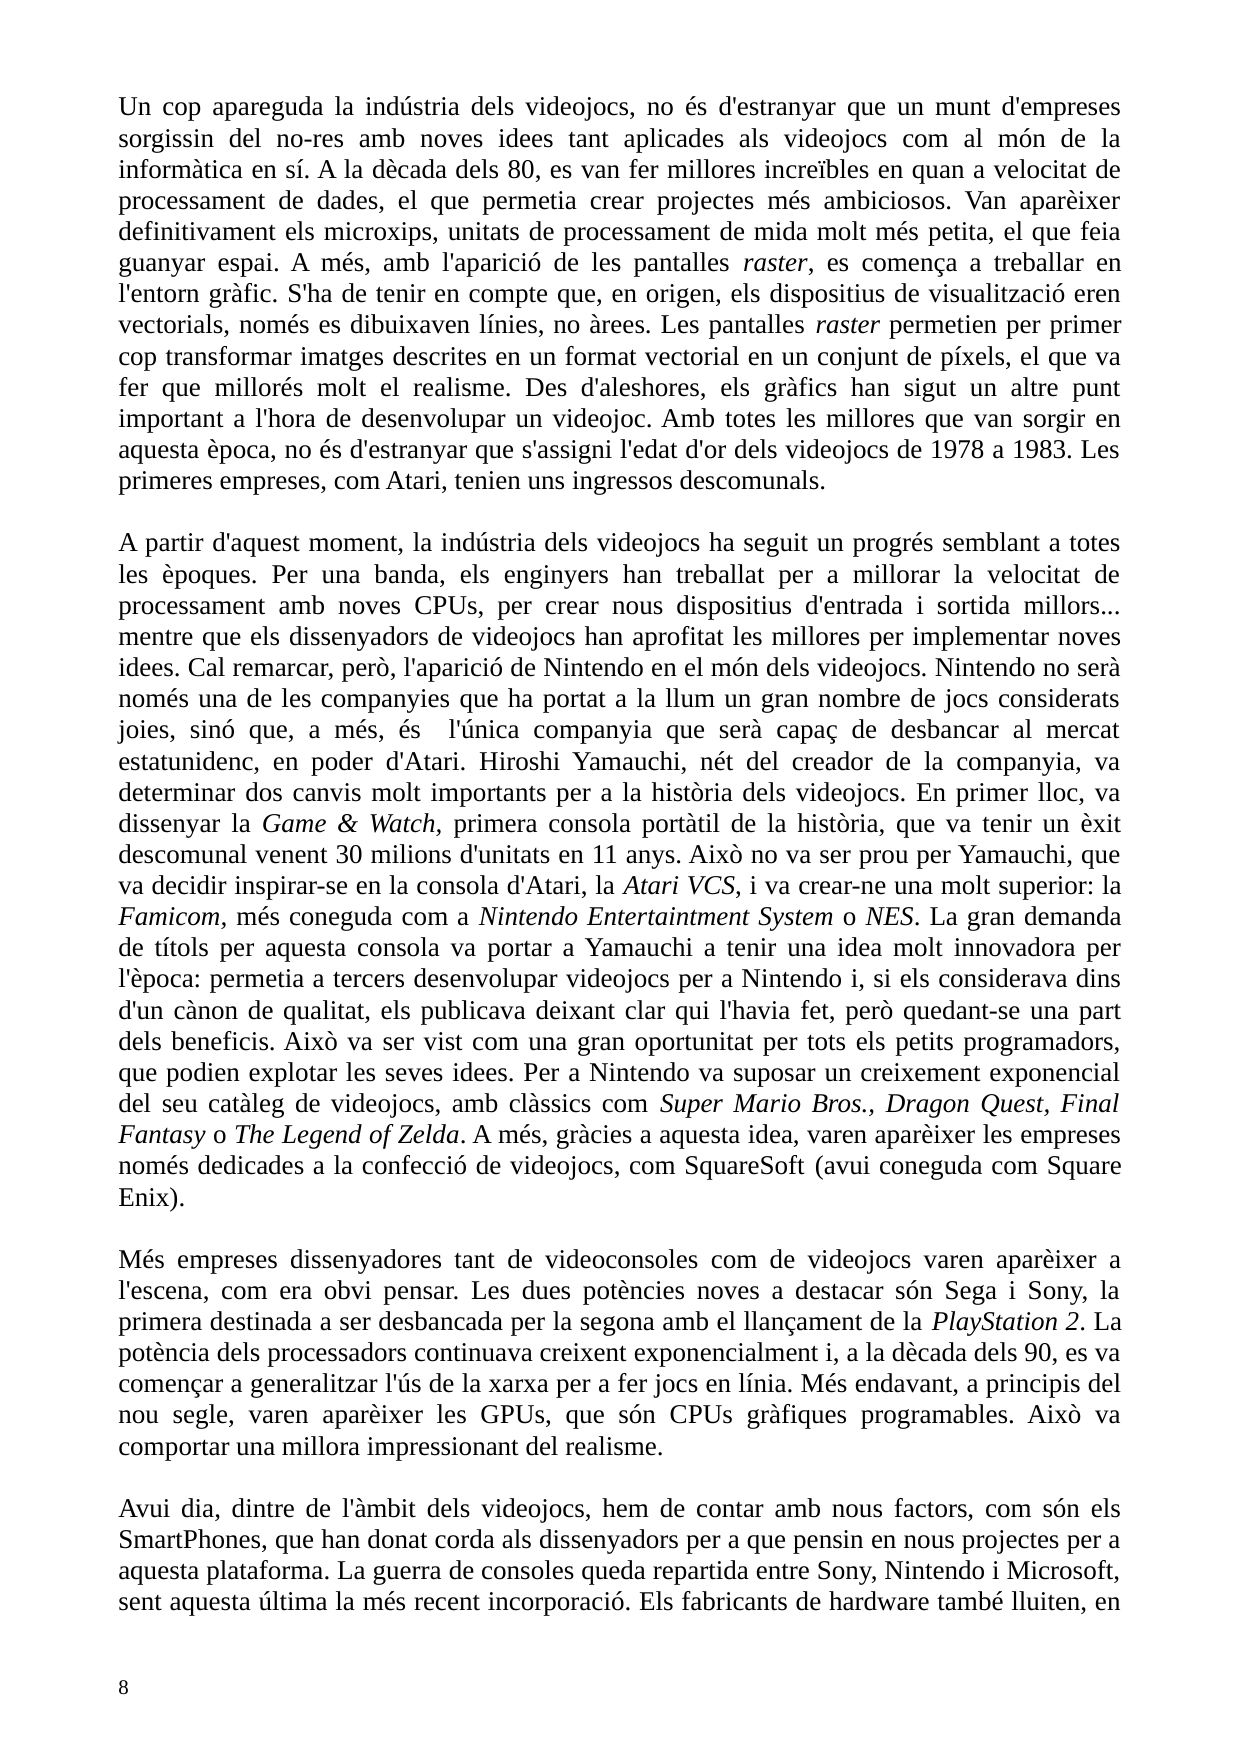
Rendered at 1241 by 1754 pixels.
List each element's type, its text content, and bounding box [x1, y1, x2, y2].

text Un cop apareguda la indústria dels videojocs, no és d'estranyar que un munt d'empreses sorgissin del no-res amb noves idees tant aplicades als videojocs com al món de la informàtica en sí. A la dècada dels 80, es van fer millores increïbles en quan a velocitat de processament de dades, el que permetia crear projectes més ambiciosos. Van aparèixer definitivament els microxips, unitats de processament de mida molt més petita, el que feia guanyar espai. A més, amb l'aparició de les pantalles raster, es comença a treballar en l'entorn gràfic. S'ha de tenir en compte que, en origen, els dispositius de visualització eren vectorials, només es dibuixaven línies, no àrees. Les pantalles raster permetien per primer cop transformar imatges descrites en un format vectorial en un conjunt de píxels, el que va fer que millorés molt el realisme. Des d'aleshores, els gràfics han sigut un altre punt important a l'hora de desenvolupar un videojoc. Amb totes les millores que van sorgir en aquesta època, no és d'estranyar que s'assigni l'edat d'or dels videojocs de 1978 a 1983. Les primeres empreses, com Atari, tenien uns ingressos descomunals. [118, 91, 1122, 495]
text A partir d'aquest moment, la indústria dels videojocs ha seguit un progrés semblant a totes les èpoques. Per una banda, els enginyers han treballat per a millorar la velocitat de processament amb noves CPUs, per crear nous dispositius d'entrada i sortida millors... mentre que els dissenyadors de videojocs han aprofitat les millores per implementar noves idees. Cal remarcar, però, l'aparició de Nintendo en el món dels videojocs. Nintendo no serà només una de les companyies que ha portat a la llum un gran nombre de jocs considerats joies, sinó que, a més, és l'única companyia que serà capaç de desbancar al mercat estatunidenc, en poder d'Atari. Hiroshi Yamauchi, nét del creador de la companyia, va determinar dos canvis molt importants per a la història dels videojocs. En primer lloc, va dissenyar la Game & Watch, primera consola portàtil de la història, que va tenir un èxit descomunal venent 30 milions d'unitats en 11 anys. Això no va ser prou per Yamauchi, que va decidir inspirar-se en la consola d'Atari, la Atari VCS, i va crear-ne una molt superior: la Famicom, més coneguda com a Nintendo Entertaintment System o NES. La gran demanda de títols per aquesta consola va portar a Yamauchi a tenir una idea molt innovadora per l'època: permetia a tercers desenvolupar videojocs per a Nintendo i, si els considerava dins d'un cànon de qualitat, els publicava deixant clar qui l'havia fet, però quedant-se una part dels beneficis. Això va ser vist com una gran oportunitat per tots els petits programadors, que podien explotar les seves idees. Per a Nintendo va suposar un creixement exponencial del seu catàleg de videojocs, amb clàssics com Super Mario Bros., Dragon Quest, Final Fantasy o The Legend of Zelda. A més, gràcies a aquesta idea, varen aparèixer les empreses només dedicades a la confecció de videojocs, com SquareSoft (avui coneguda com Square Enix). [118, 527, 1122, 1212]
text Més empreses dissenyadores tant de videoconsoles com de videojocs varen aparèixer a l'escena, com era obvi pensar. Les dues potències noves a destacar són Sega i Sony, la primera destinada a ser desbancada per la segona amb el llançament de la PlayStation 2. La potència dels processadors continuava creixent exponencialment i, a la dècada dels 90, es va començar a generalitzar l'ús de la xarxa per a fer jocs en línia. Més endavant, a principis del nou segle, varen aparèixer les GPUs, que són CPUs gràfiques programables. Això va comportar una millora impressionant del realisme. [118, 1243, 1122, 1461]
text Avui dia, dintre de l'àmbit dels videojocs, hem de contar amb nous factors, com són els SmartPhones, que han donat corda als dissenyadors per a que pensin en nous projectes per a aquesta plataforma. La guerra de consoles queda repartida entre Sony, Nintendo i Microsoft, sent aquesta última la més recent incorporació. Els fabricants de hardware també lluiten, en [118, 1492, 1122, 1617]
